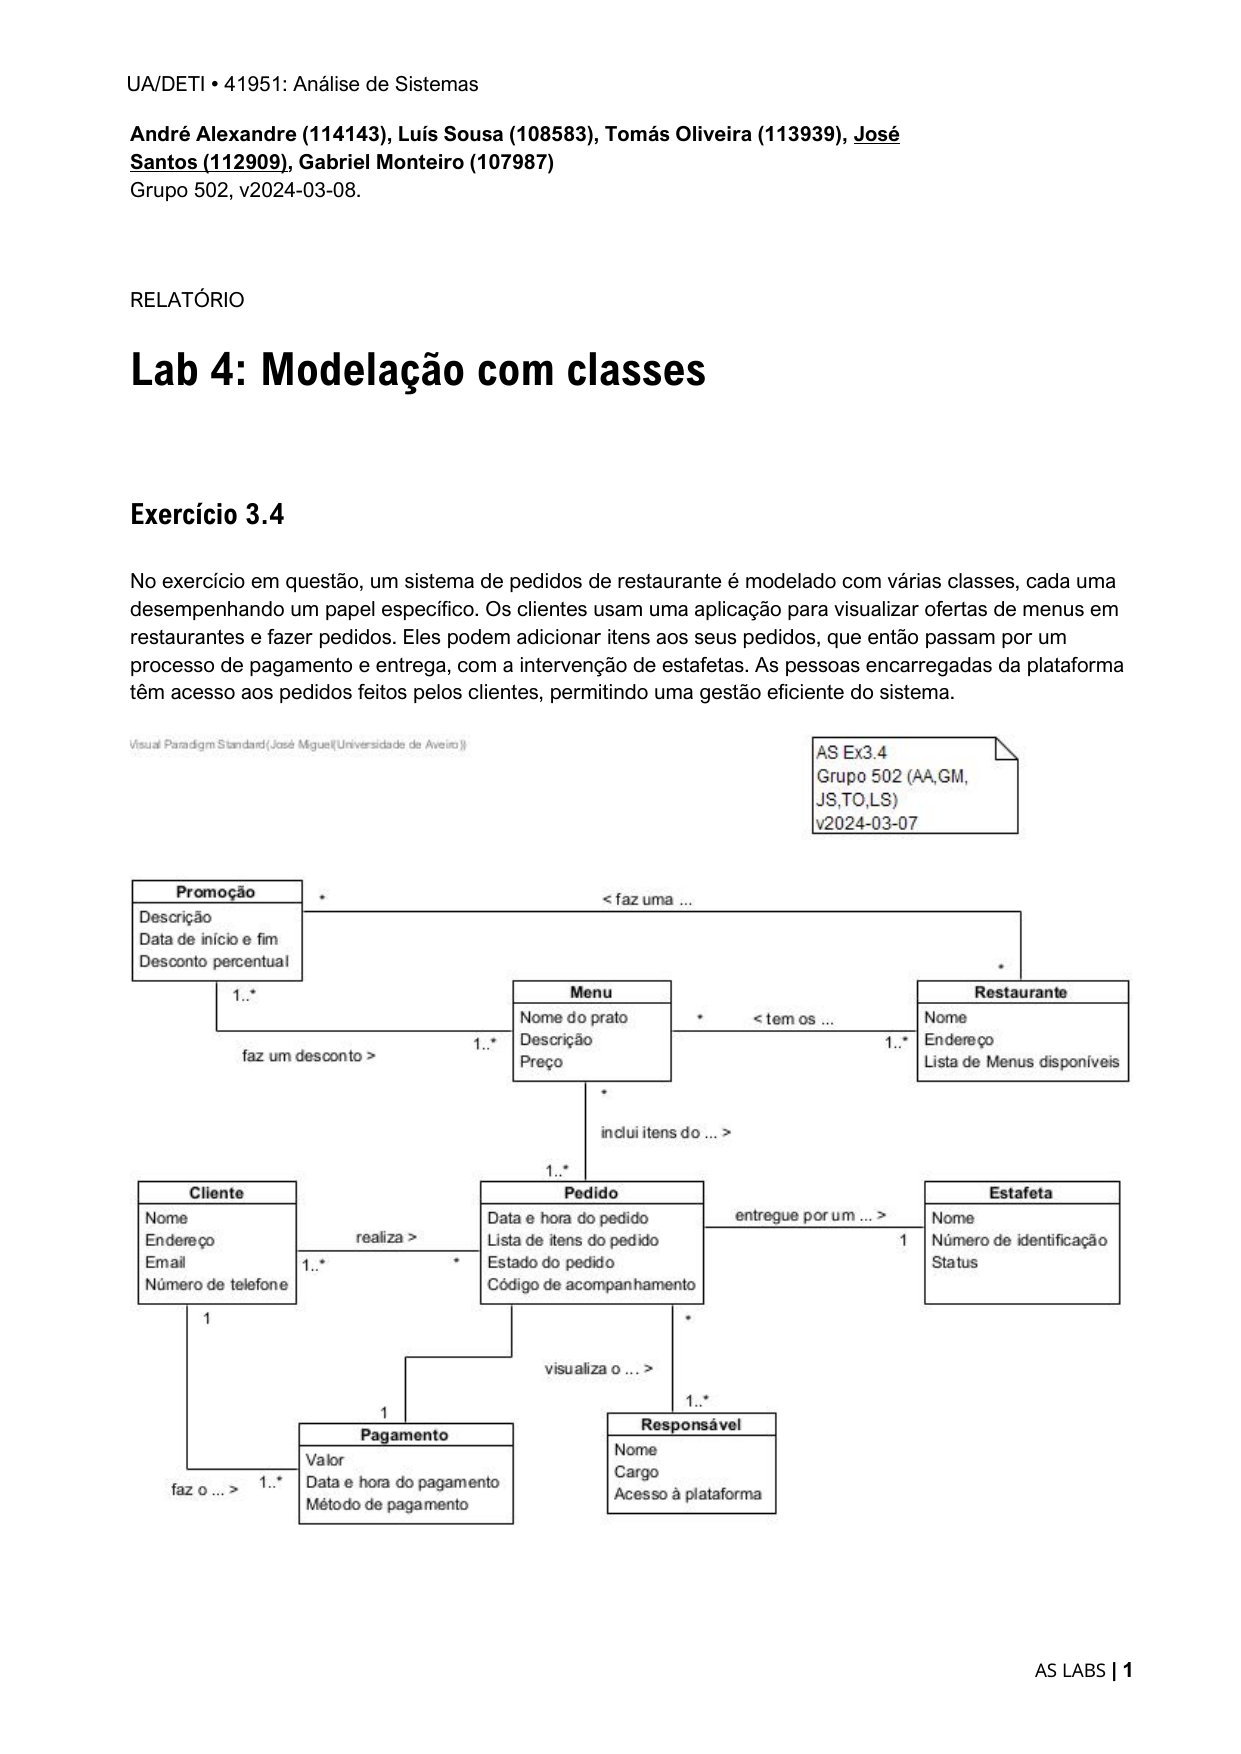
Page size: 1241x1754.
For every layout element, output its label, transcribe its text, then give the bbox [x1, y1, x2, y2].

text RELATÓRIO [130, 287, 1134, 313]
text No exercício em questão, um sistema de pedidos de restaurante é modelado com várias classes, cada uma desempenhando um papel específico. Os clientes usam uma aplicação para visualizar ofertas de menus em restaurantes e fazer pedidos. Eles podem adicionar itens aos seus pedidos, que então passam por um processo de pagamento e entrega, com a intervenção de estafetas. As pessoas encarregadas da plataforma têm acesso aos pedidos feitos pelos clientes, permitindo uma gestão eficiente do sistema. [130, 568, 1134, 704]
text André Alexandre (114143), Luís Sousa (108583), Tomás Oliveira (113939), José [130, 121, 1134, 146]
picture [129, 734, 1134, 1544]
text Santos (112909), Gabriel Monteiro (107987) [130, 149, 1134, 174]
subtitle Exercício 3.4 [130, 496, 1134, 531]
title Lab 4: Modelação com classes [130, 340, 1075, 396]
text Grupo 502, v2024-03-08. [130, 177, 1134, 202]
